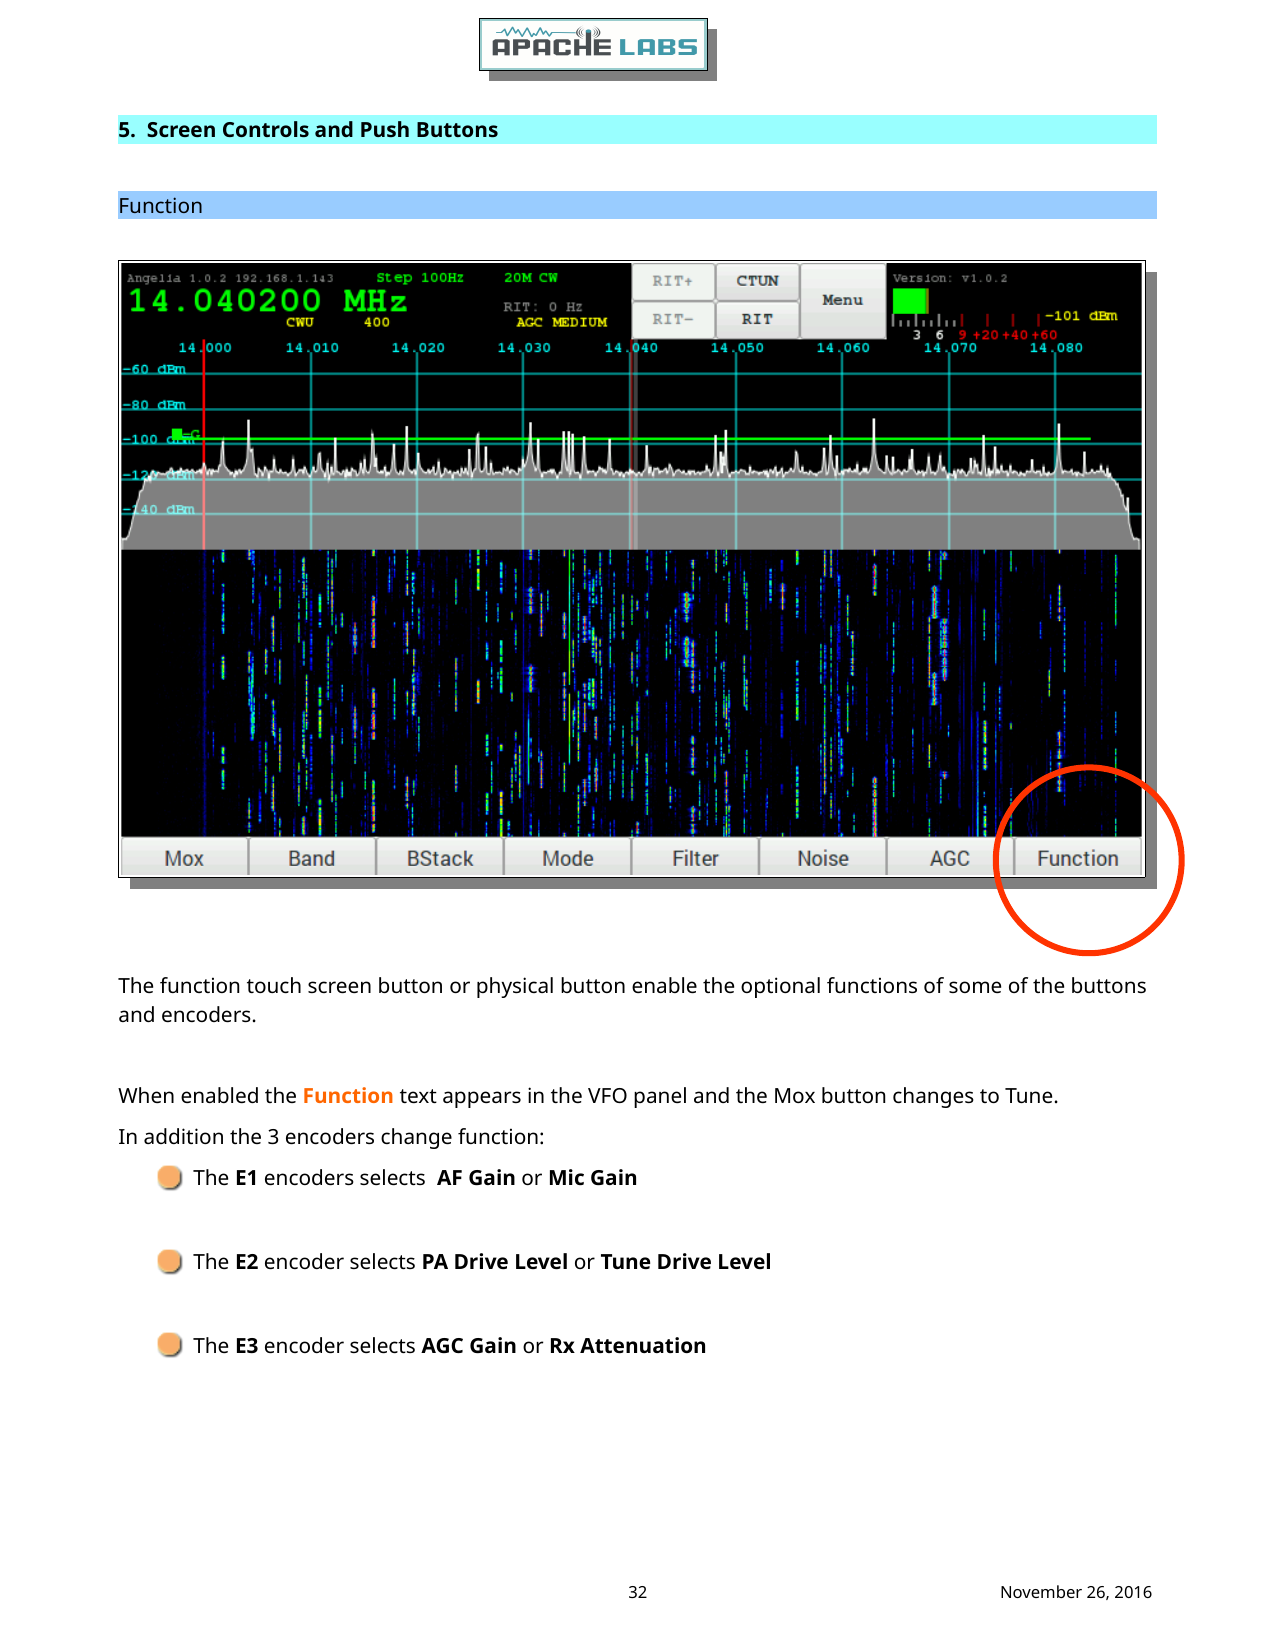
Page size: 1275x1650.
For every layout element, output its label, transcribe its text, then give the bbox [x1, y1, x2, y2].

picture [156, 1331, 185, 1360]
subtitle 5. Screen Controls and Push Buttons [498, 115, 1157, 144]
list The E2 encoder selects PA Drive Level or Tune Drive Level [156, 1247, 1157, 1277]
text When enabled the Function text appears in the VFO panel and the Mox button changes to Tune. [118, 1082, 1157, 1110]
picture [156, 1164, 185, 1193]
picture [121, 263, 1142, 875]
picture [999, 771, 1142, 875]
subtitle Function [118, 191, 1157, 219]
text In addition the 3 encoders change function: [118, 1122, 1157, 1151]
picture [482, 21, 704, 68]
list The E3 encoder selects AGC Gain or Rx Attenuation [156, 1331, 1157, 1361]
list The E1 encoders selects AF Gain or Mic Gain [156, 1163, 1157, 1194]
picture [156, 1248, 185, 1277]
text The function touch screen button or physical button enable the optional functions of some of the buttons and encoders. [118, 971, 1157, 1028]
